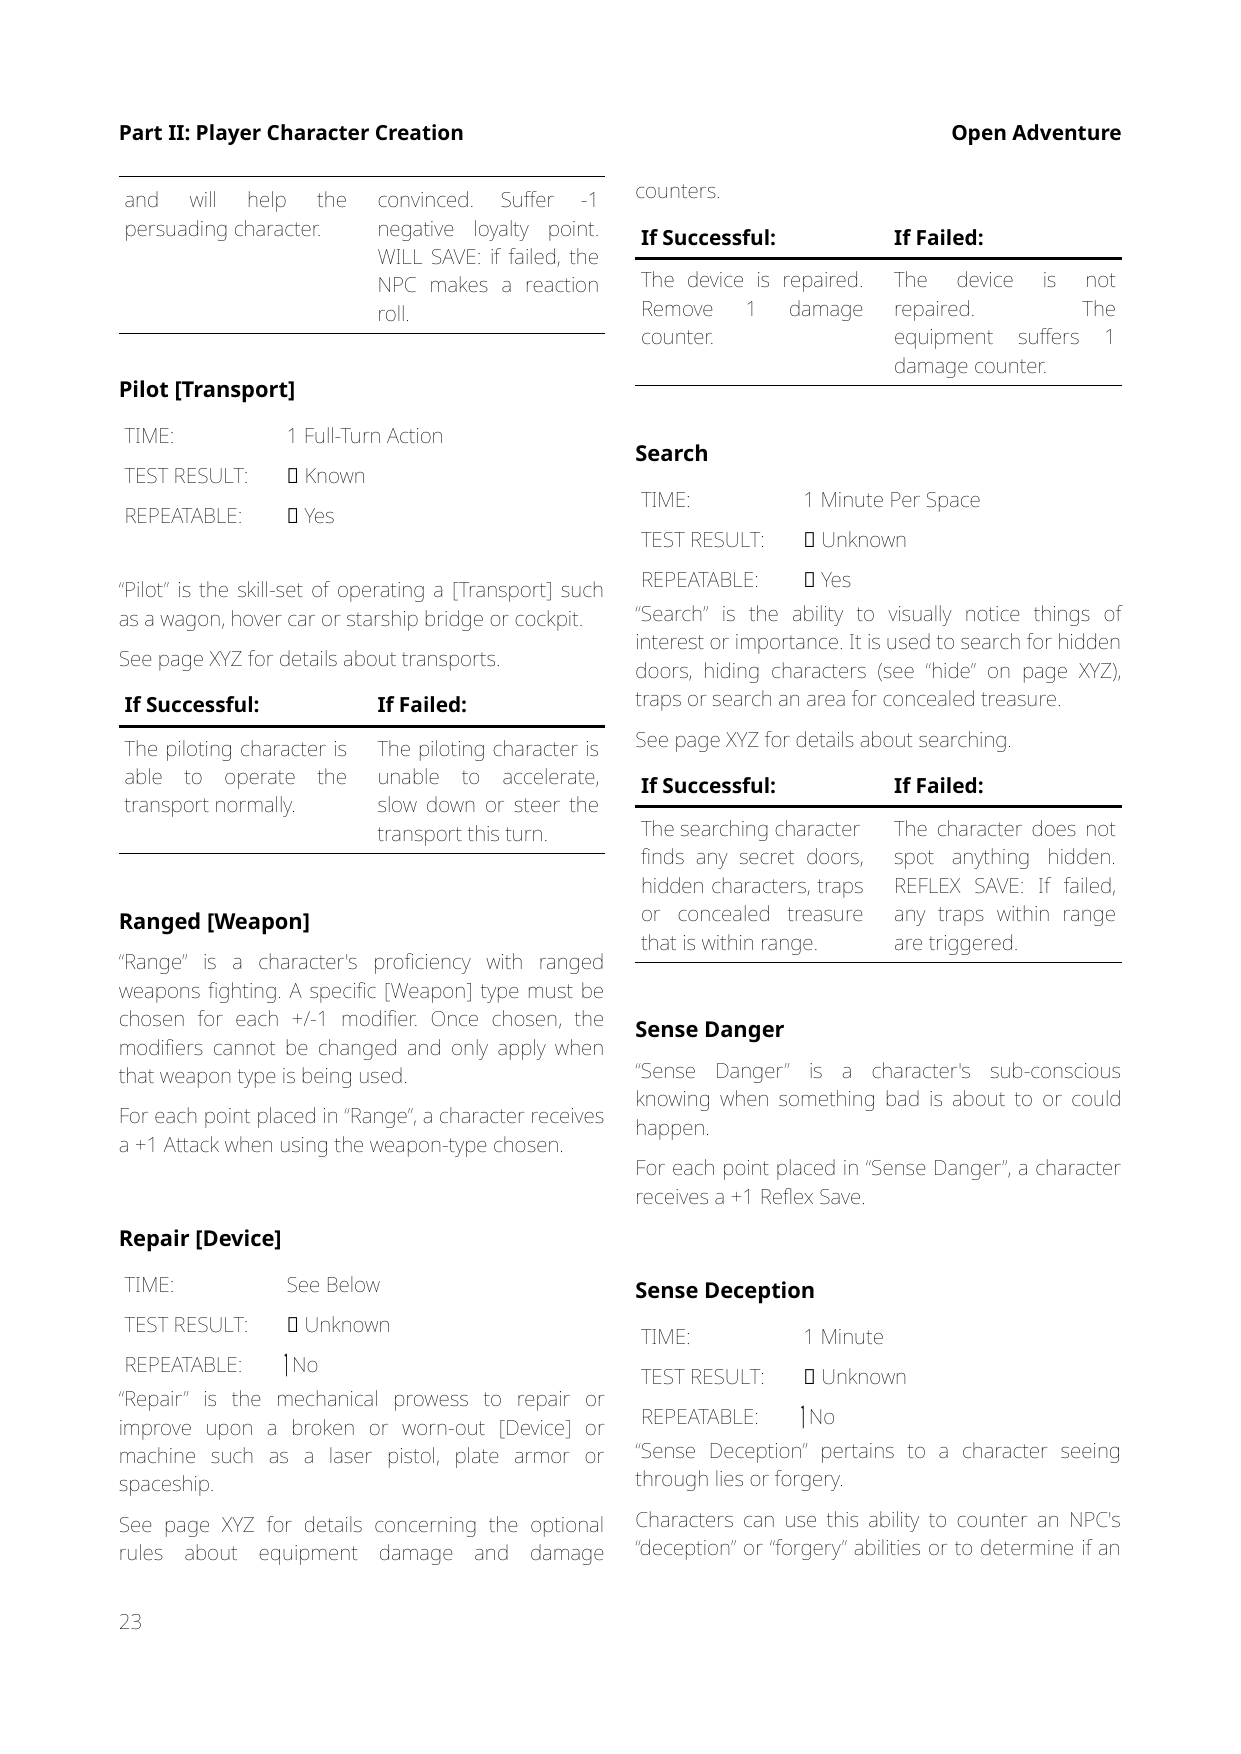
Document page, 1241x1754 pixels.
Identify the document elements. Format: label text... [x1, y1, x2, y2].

table_header [869, 217, 888, 257]
table_cell The character does not spot anything hidden. REFLEX SAVE: If failed, any traps within range are triggered. [888, 808, 1122, 962]
table_header TIME: [635, 479, 797, 519]
text “Search” is the ability to visually notice things of interest or importance. It is used to search for hidden doors, hiding characters (see “hide” on page XYZ), traps or search an area for concealed treasure. [635, 599, 1122, 713]
table_cell REPEATABLE: [635, 1396, 797, 1436]
table_cell  Yes [281, 495, 605, 535]
text Repair [Device] [118, 1223, 605, 1253]
table_header [869, 765, 888, 805]
text For each point placed in “Sense Danger”, a character receives a +1 Reflex Save. [635, 1153, 1122, 1210]
table_cell TEST RESULT: [635, 1356, 797, 1396]
table_cell  Unknown [281, 1305, 605, 1344]
table_header If Successful: [119, 685, 353, 725]
table_cell REPEATABLE: [635, 559, 797, 599]
table_cell TEST RESULT: [635, 519, 797, 559]
text Sense Danger [635, 1014, 1122, 1044]
text Pilot [Transport] [118, 374, 605, 403]
text “Sense Deception” pertains to a character seeing through lies or forgery. [635, 1436, 1122, 1493]
table_cell REPEATABLE: [119, 1344, 281, 1384]
text Search [635, 438, 1122, 467]
table_cell The piloting character is unable to accelerate, slow down or steer the transport this turn. [372, 728, 605, 853]
table_cell The device is not repaired. The equipment suffers 1 damage counter. [888, 260, 1122, 385]
table_header [353, 685, 372, 725]
text For each point placed in “Range”, a character receives a +1 Attack when using the weapon-type chosen. [118, 1102, 605, 1158]
table_header If Failed: [372, 685, 605, 725]
text See page XYZ for details about transports. [118, 644, 605, 673]
table_cell  No [281, 1344, 605, 1384]
text “Sense Danger” is a character's sub-conscious knowing when something bad is about to or could happen. [635, 1056, 1122, 1141]
table_cell  Known [281, 455, 605, 495]
text “Pilot” is the skill-set of operating a [Transport] such as a wagon, hover car or starship bridge or cockpit. [118, 576, 605, 632]
table_cell TEST RESULT: [119, 455, 281, 495]
table_cell [869, 808, 888, 962]
table_header 1 Minute [797, 1316, 1122, 1356]
table_cell [869, 260, 888, 385]
table_cell TEST RESULT: [119, 1305, 281, 1344]
table_header 1 Minute Per Space [797, 479, 1122, 519]
table_header TIME: [119, 416, 281, 455]
table_header If Successful: [635, 217, 869, 257]
text See page XYZ for details about searching. [635, 725, 1122, 753]
table_cell  Unknown [797, 519, 1122, 559]
table_cell The device is repaired. Remove 1 damage counter. [635, 260, 869, 385]
text See page XYZ for details concerning the optional rules about equipment damage and damage [118, 1510, 605, 1567]
table_header See Below [281, 1265, 605, 1304]
text Characters can use this ability to counter an NPC's “deception” or “forgery” abilities or to determine if an [635, 1505, 1122, 1562]
text counters. [635, 176, 1122, 205]
text Ranged [Weapon] [118, 906, 605, 935]
table_cell convinced. Suffer -1 negative loyalty point. WILL SAVE: if failed, the NPC makes a reaction roll. [372, 177, 605, 333]
table_cell and will help the persuading character. [119, 177, 353, 333]
table_cell [353, 177, 372, 333]
table_header TIME: [119, 1265, 281, 1304]
table_cell [353, 728, 372, 853]
text “Range” is a character's proficiency with ranged weapons fighting. A specific [Weapon] type must be chosen for each +/-1 modifier. Once chosen, the modifiers cannot be changed and only apply when that weapon type is being used. [118, 947, 605, 1089]
table_header TIME: [635, 1316, 797, 1356]
table_cell  No [797, 1396, 1122, 1436]
text Sense Deception [635, 1275, 1122, 1304]
table_header 1 Full-Turn Action [281, 416, 605, 455]
table_cell REPEATABLE: [119, 495, 281, 535]
table_header If Failed: [888, 217, 1122, 257]
table_header If Failed: [888, 765, 1122, 805]
table_header If Successful: [635, 765, 869, 805]
table_cell  Unknown [797, 1356, 1122, 1396]
table_cell The piloting character is able to operate the transport normally. [119, 728, 353, 853]
text “Repair” is the mechanical prowess to repair or improve upon a broken or worn-out [Device] or machine such as a laser pistol, plate armor or spaceship. [118, 1384, 605, 1498]
table_cell  Yes [797, 559, 1122, 599]
table_cell The searching character finds any secret doors, hidden characters, traps or concealed treasure that is within range. [635, 808, 869, 962]
